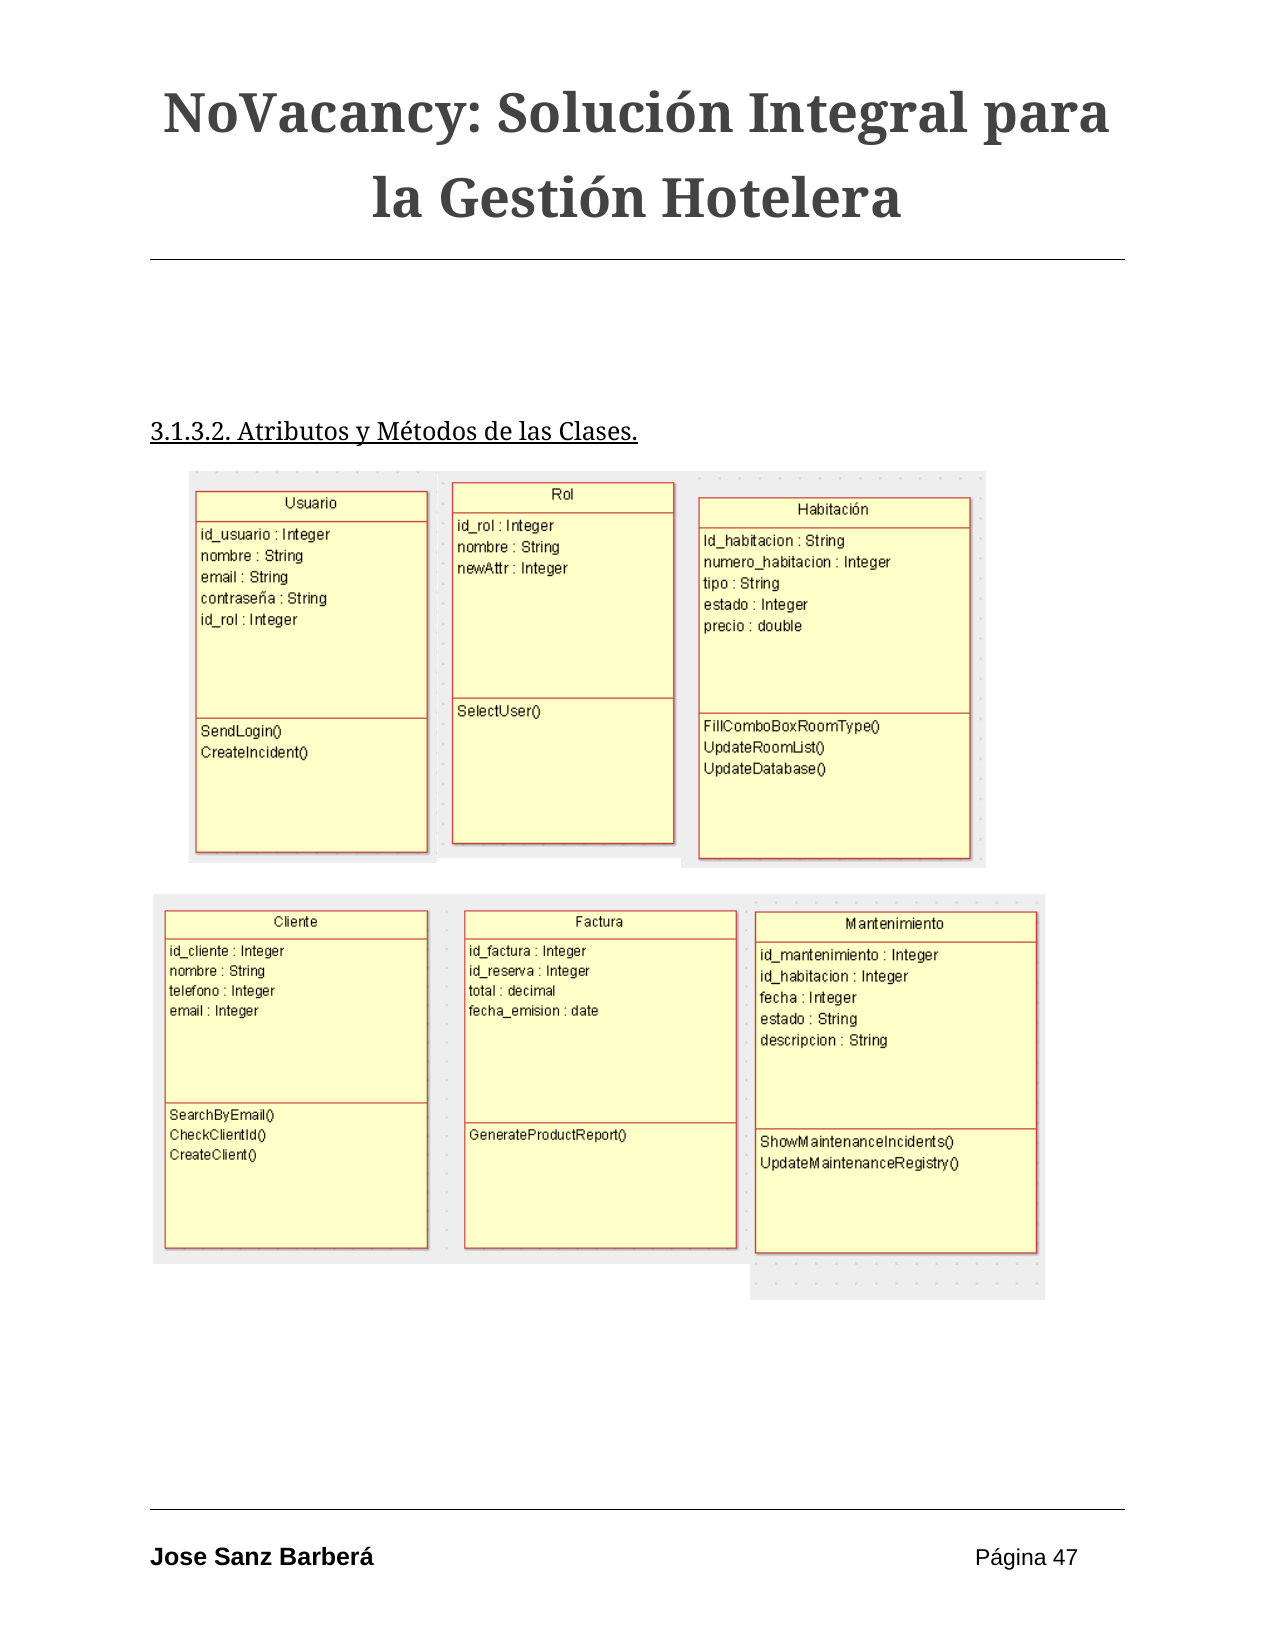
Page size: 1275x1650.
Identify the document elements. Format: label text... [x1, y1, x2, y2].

subtitle 3.1.3.2. Atributos y Métodos de las Clases. [150, 413, 1125, 447]
picture [153, 894, 1046, 1300]
picture [188, 471, 987, 868]
